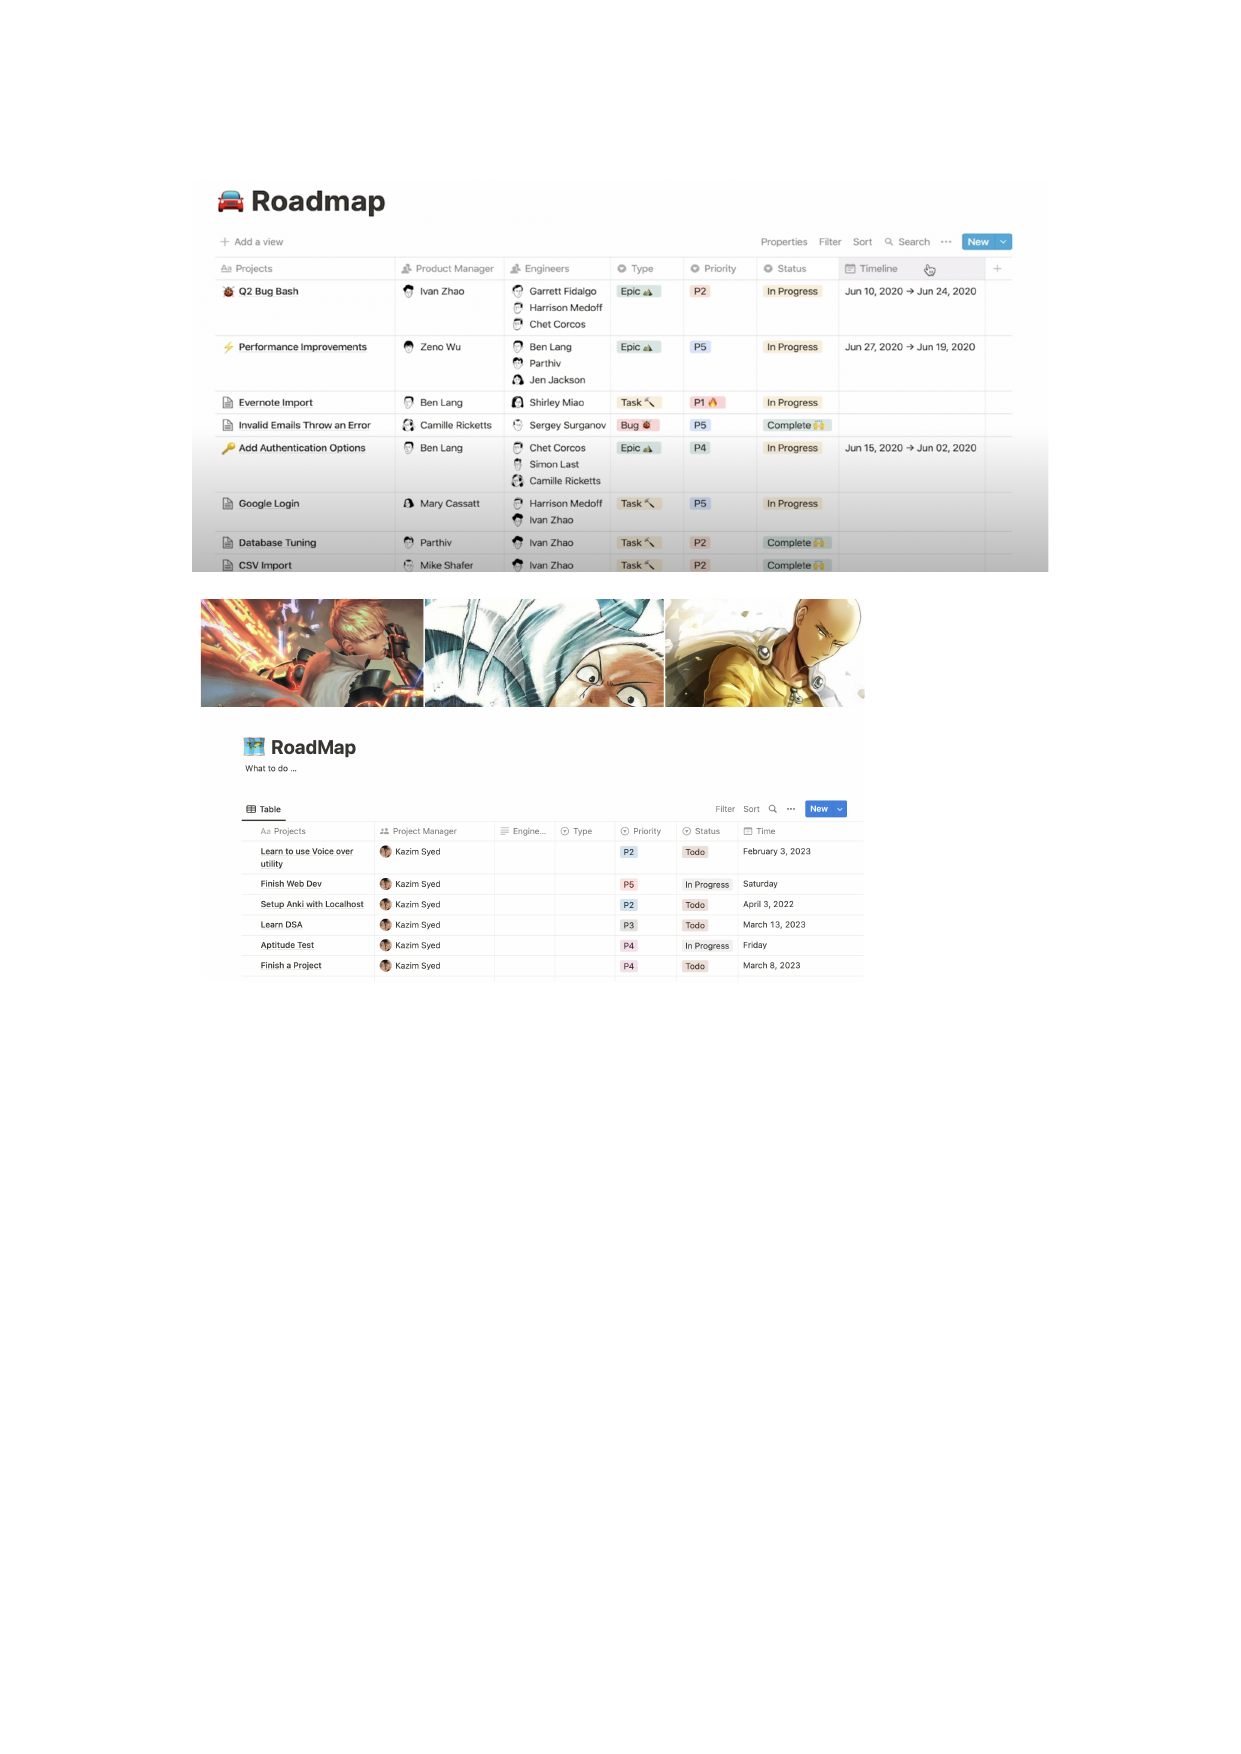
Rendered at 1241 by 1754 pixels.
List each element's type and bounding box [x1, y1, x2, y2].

picture [192, 180, 1049, 572]
picture [200, 597, 865, 982]
